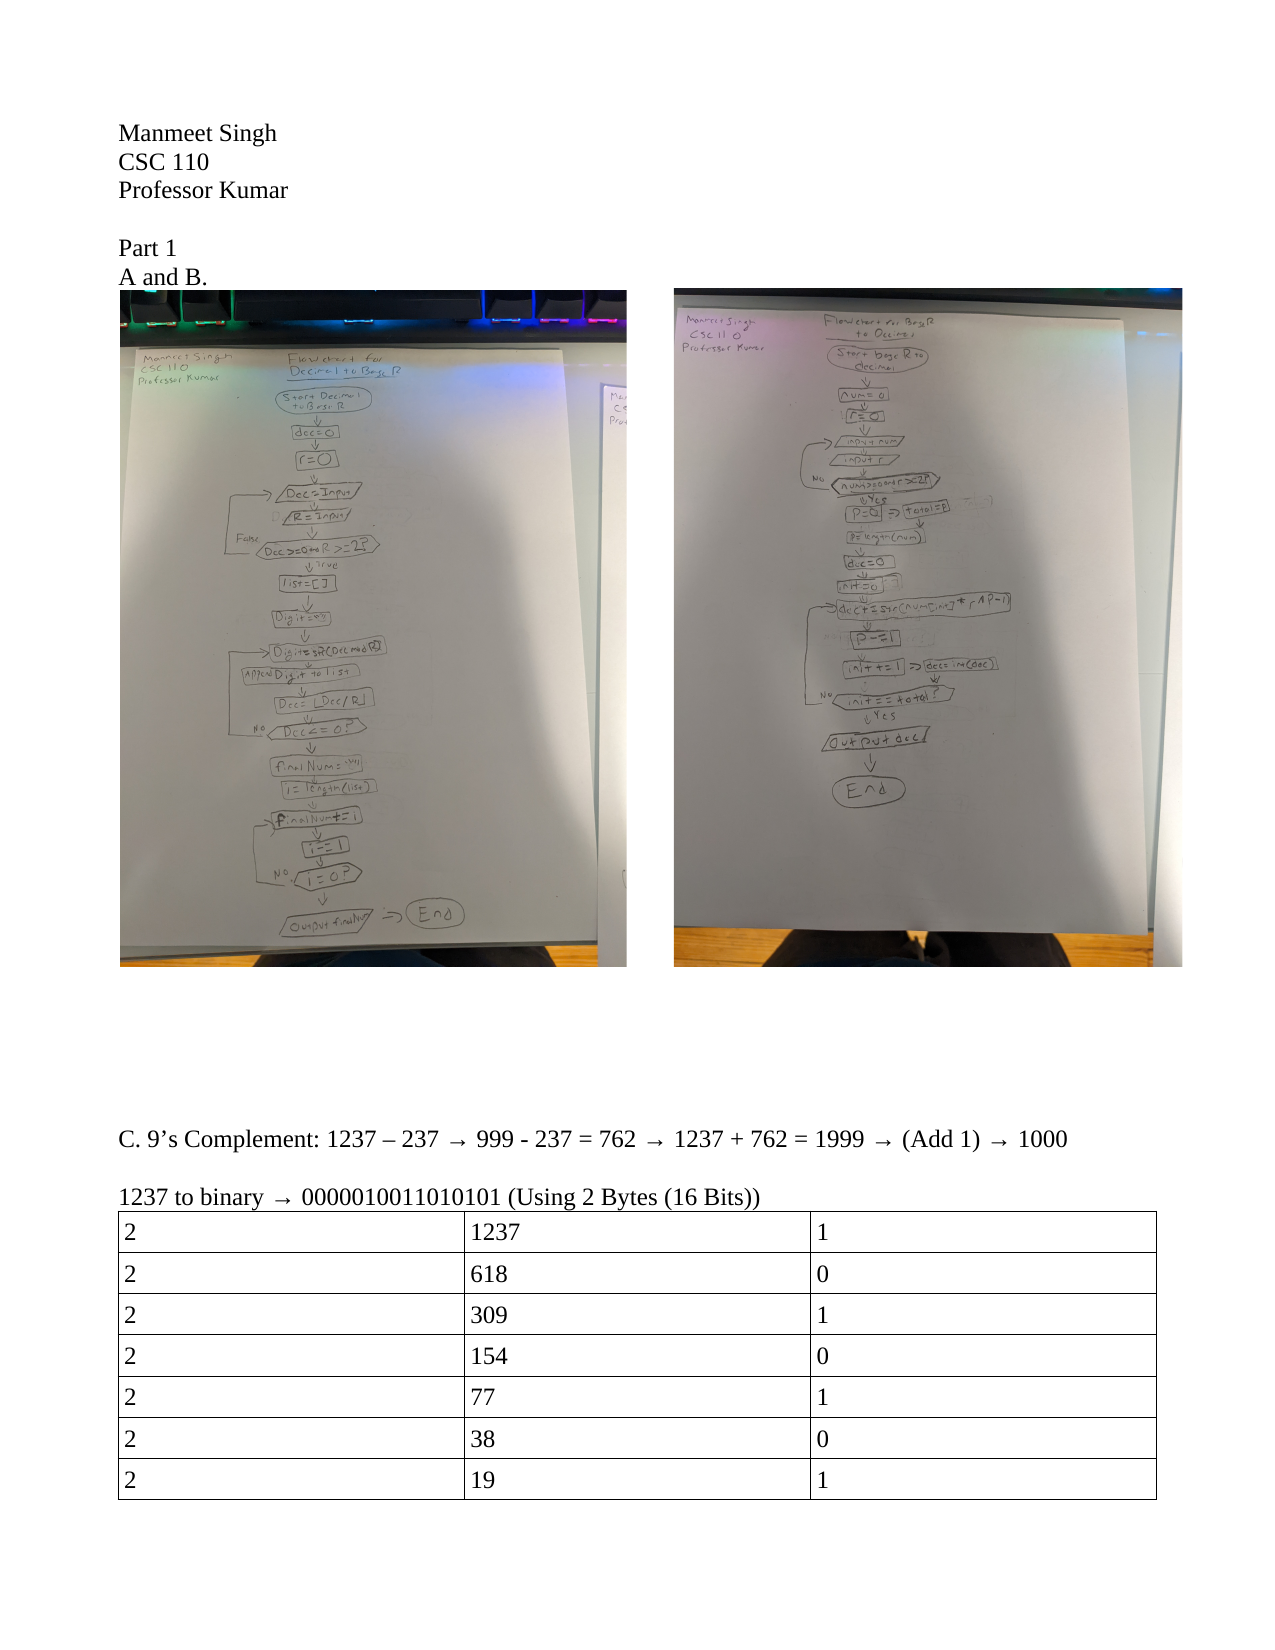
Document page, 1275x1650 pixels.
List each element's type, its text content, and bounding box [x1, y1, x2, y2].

table_cell 77 [465, 1377, 810, 1417]
picture [673, 288, 1183, 967]
table_cell 154 [465, 1335, 810, 1376]
text Professor Kumar [118, 176, 1157, 204]
table_cell 19 [465, 1459, 810, 1499]
picture [120, 290, 627, 967]
table_header 2 [119, 1212, 464, 1252]
text C. 9’s Complement: 1237 – 237 → 999 - 237 = 762 → 1237 + 762 = 1999 → (Add 1) → 1000 [118, 1124, 1157, 1153]
table_cell 618 [465, 1253, 810, 1293]
text Manmeet Singh [118, 118, 1157, 147]
table_cell 309 [465, 1294, 810, 1334]
text CSC 110 [118, 147, 1157, 176]
table_cell 0 [811, 1253, 1156, 1293]
table_cell 2 [119, 1418, 464, 1458]
table_cell 38 [465, 1418, 810, 1458]
table_cell 0 [811, 1418, 1156, 1458]
table_cell 1 [811, 1294, 1156, 1334]
table_cell 0 [811, 1335, 1156, 1376]
table_cell 2 [119, 1377, 464, 1417]
table_cell 2 [119, 1253, 464, 1293]
table_header 1237 [465, 1212, 810, 1252]
table_cell 1 [811, 1377, 1156, 1417]
table_cell 2 [119, 1459, 464, 1499]
text A and B. [118, 262, 1157, 291]
table_cell 2 [119, 1335, 464, 1376]
table_header 1 [811, 1212, 1156, 1252]
text 1237 to binary → 0000010011010101 (Using 2 Bytes (16 Bits)) [118, 1182, 1157, 1211]
table_cell 1 [811, 1459, 1156, 1499]
text Part 1 [118, 233, 1157, 262]
table_cell 2 [119, 1294, 464, 1334]
